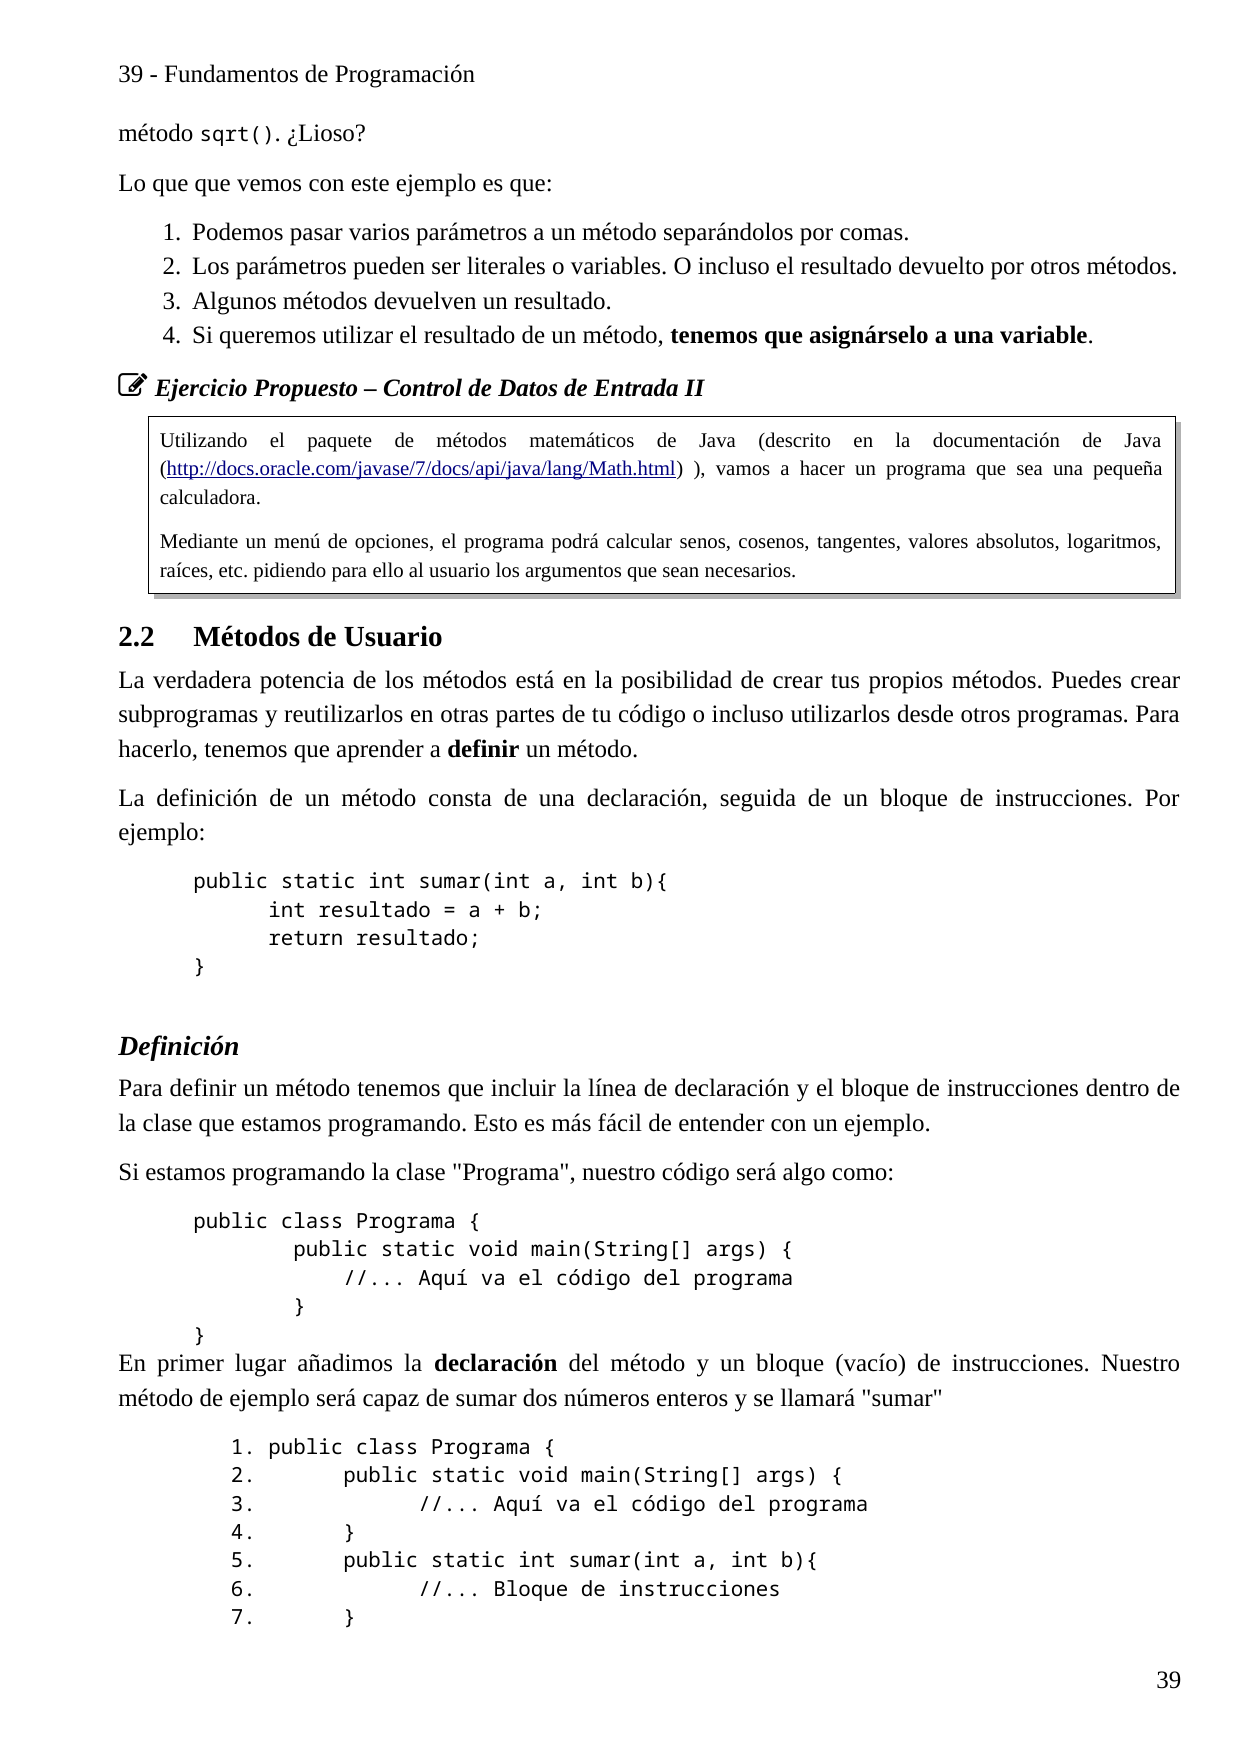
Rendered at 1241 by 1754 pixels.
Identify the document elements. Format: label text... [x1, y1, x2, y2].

list public static int sumar(int a, int b){ [231, 1546, 1181, 1574]
text La definición de un método consta de una declaración, seguida de un bloque de instrucciones. Por ejemplo: [118, 783, 1181, 846]
text Utilizando el paquete de métodos matemáticos de Java (descrito en la documentación de Java (http://docs.oracle.com/javase/7/docs/api/java/lang/Math.html) ), vamos a hacer un programa que sea una pequeña calculadora. [149, 417, 1175, 509]
text public static void main(String[] args) { [118, 1234, 1181, 1263]
text Mediante un menú de opciones, el programa podrá calcular senos, cosenos, tangentes, valores absolutos, logaritmos, raíces, etc. pidiendo para ello al usuario los argumentos que sean necesarios. [149, 517, 1175, 593]
list //... Bloque de instrucciones [231, 1574, 1181, 1602]
text La verdadera potencia de los métodos está en la posibilidad de crear tus propios métodos. Puedes crear subprogramas y reutilizarlos en otras partes de tu código o incluso utilizarlos desde otros programas. Para hacerlo, tenemos que aprender a definir un método. [118, 665, 1181, 762]
list Algunos métodos devuelven un resultado. [162, 286, 1181, 315]
list Los parámetros pueden ser literales o variables. O incluso el resultado devuelto por otros métodos. [162, 251, 1181, 280]
text } [118, 1320, 1181, 1348]
text //... Aquí va el código del programa [118, 1263, 1181, 1291]
text En primer lugar añadimos la declaración del método y un bloque (vacío) de instrucciones. Nuestro método de ejemplo será capaz de sumar dos números enteros y se llamará "sumar" [118, 1348, 1181, 1412]
text public class Programa { [118, 1206, 1181, 1234]
text Para definir un método tenemos que incluir la línea de declaración y el bloque de instrucciones dentro de la clase que estamos programando. Esto es más fácil de entender con un ejemplo. [118, 1073, 1181, 1137]
text  Ejercicio Propuesto – Control de Datos de Entrada II [118, 369, 1181, 403]
list Podemos pasar varios parámetros a un método separándolos por comas. [162, 217, 1181, 246]
text } [118, 952, 1181, 980]
subtitle Métodos de Usuario [118, 619, 1181, 652]
subtitle Definición [118, 1029, 1181, 1061]
list public static void main(String[] args) { [231, 1460, 1181, 1489]
list } [231, 1602, 1181, 1631]
text int resultado = a + b; [118, 895, 1181, 923]
text } [118, 1291, 1181, 1320]
text método sqrt(). ¿Lioso? [118, 118, 1181, 147]
list public class Programa { [231, 1432, 1181, 1460]
list Si queremos utilizar el resultado de un método, tenemos que asignárselo a una variable. [162, 320, 1181, 349]
text Si estamos programando la clase "Programa", nuestro código será algo como: [118, 1157, 1181, 1186]
list } [231, 1517, 1181, 1546]
text Lo que que vemos con este ejemplo es que: [118, 168, 1181, 197]
text return resultado; [118, 923, 1181, 952]
list //... Aquí va el código del programa [231, 1489, 1181, 1517]
text public static int sumar(int a, int b){ [118, 866, 1181, 895]
